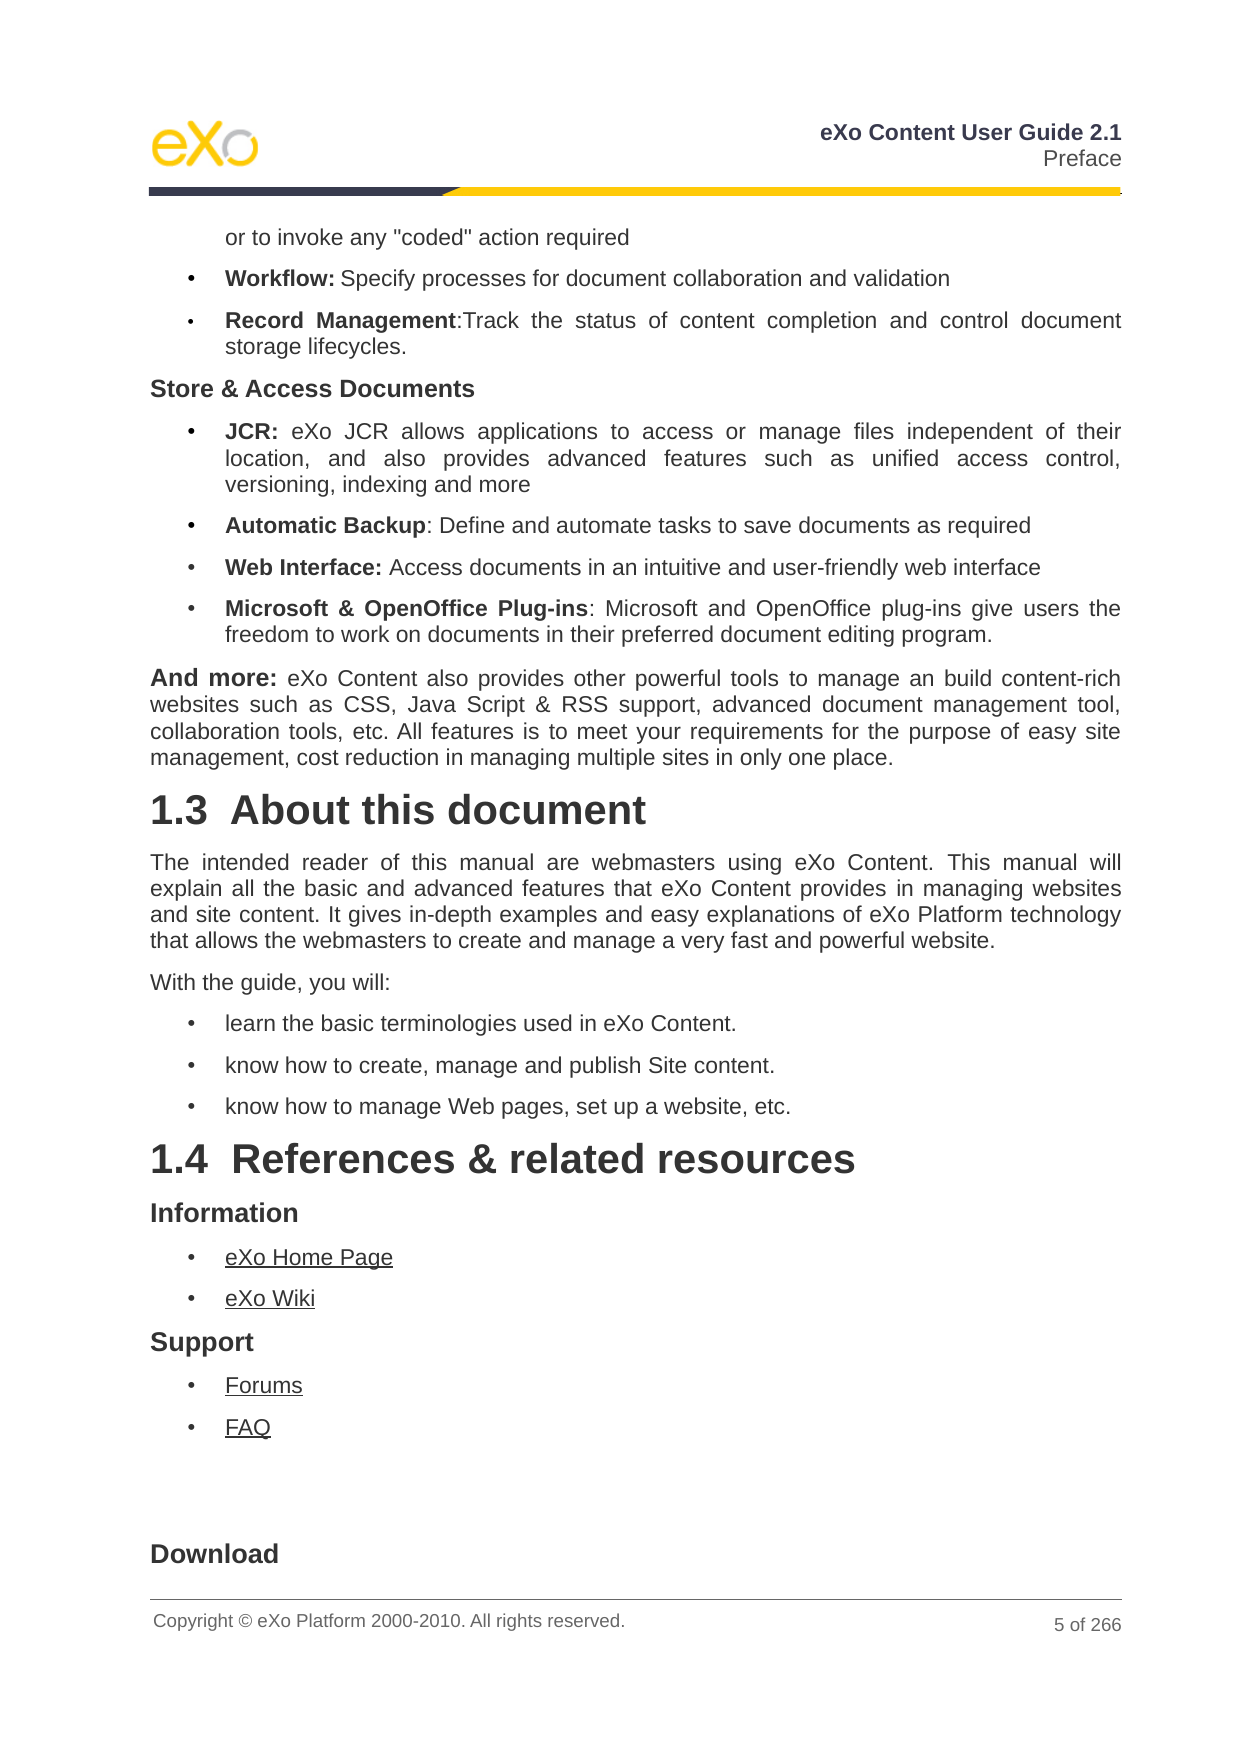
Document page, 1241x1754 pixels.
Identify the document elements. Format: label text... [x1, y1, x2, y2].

list Forums [187, 1372, 1122, 1399]
list Record Management:Track the status of content completion and control document storage lifecycles. [187, 307, 1122, 359]
text Store & Access Documents [150, 374, 1122, 403]
list Web Interface: Access documents in an intuitive and user-friendly web interface [187, 554, 1122, 580]
text Information [150, 1197, 1122, 1228]
list Automatic Backup: Define and automate tasks to save documents as required [187, 512, 1122, 539]
list Workflow: Specify processes for document collaboration and validation [187, 265, 1122, 292]
list learn the basic terminologies used in eXo Content. [187, 1010, 1122, 1037]
picture [152, 120, 259, 167]
text Support [150, 1326, 1122, 1357]
picture [148, 187, 1121, 196]
text Download [150, 1538, 1122, 1569]
list FAQ [187, 1414, 1122, 1440]
list Microsoft & OpenOffice Plug-ins: Microsoft and OpenOffice plug-ins give users the freedom to work on documents in their preferred document editing program. [187, 595, 1122, 648]
list or to invoke any "coded" action required [187, 223, 1122, 250]
list know how to manage Web pages, set up a website, etc. [187, 1093, 1122, 1119]
subtitle References & related resources [150, 1134, 1122, 1182]
subtitle About this document [150, 786, 1122, 833]
list JCR: eXo JCR allows applications to access or manage files independent of their location, and also provides advanced features such as unified access control, versioning, indexing and more [187, 418, 1122, 497]
text The intended reader of this manual are webmasters using eXo Content. This manual will explain all the basic and advanced features that eXo Content provides in managing websites and site content. It gives in-depth examples and easy explanations of eXo Platform technology that allows the webmasters to create and manage a very fast and powerful website. [150, 848, 1122, 954]
list know how to create, manage and publish Site content. [187, 1052, 1122, 1078]
list eXo Wiki [187, 1285, 1122, 1311]
text With the guide, you will: [150, 969, 1122, 995]
list eXo Home Page [187, 1243, 1122, 1270]
text And more: eXo Content also provides other powerful tools to manage an build content-rich websites such as CSS, Java Script & RSS support, advanced document management tool, collaboration tools, etc. All features is to meet your requirements for the purpose of easy site management, cost reduction in managing multiple sites in only one place. [150, 663, 1122, 771]
